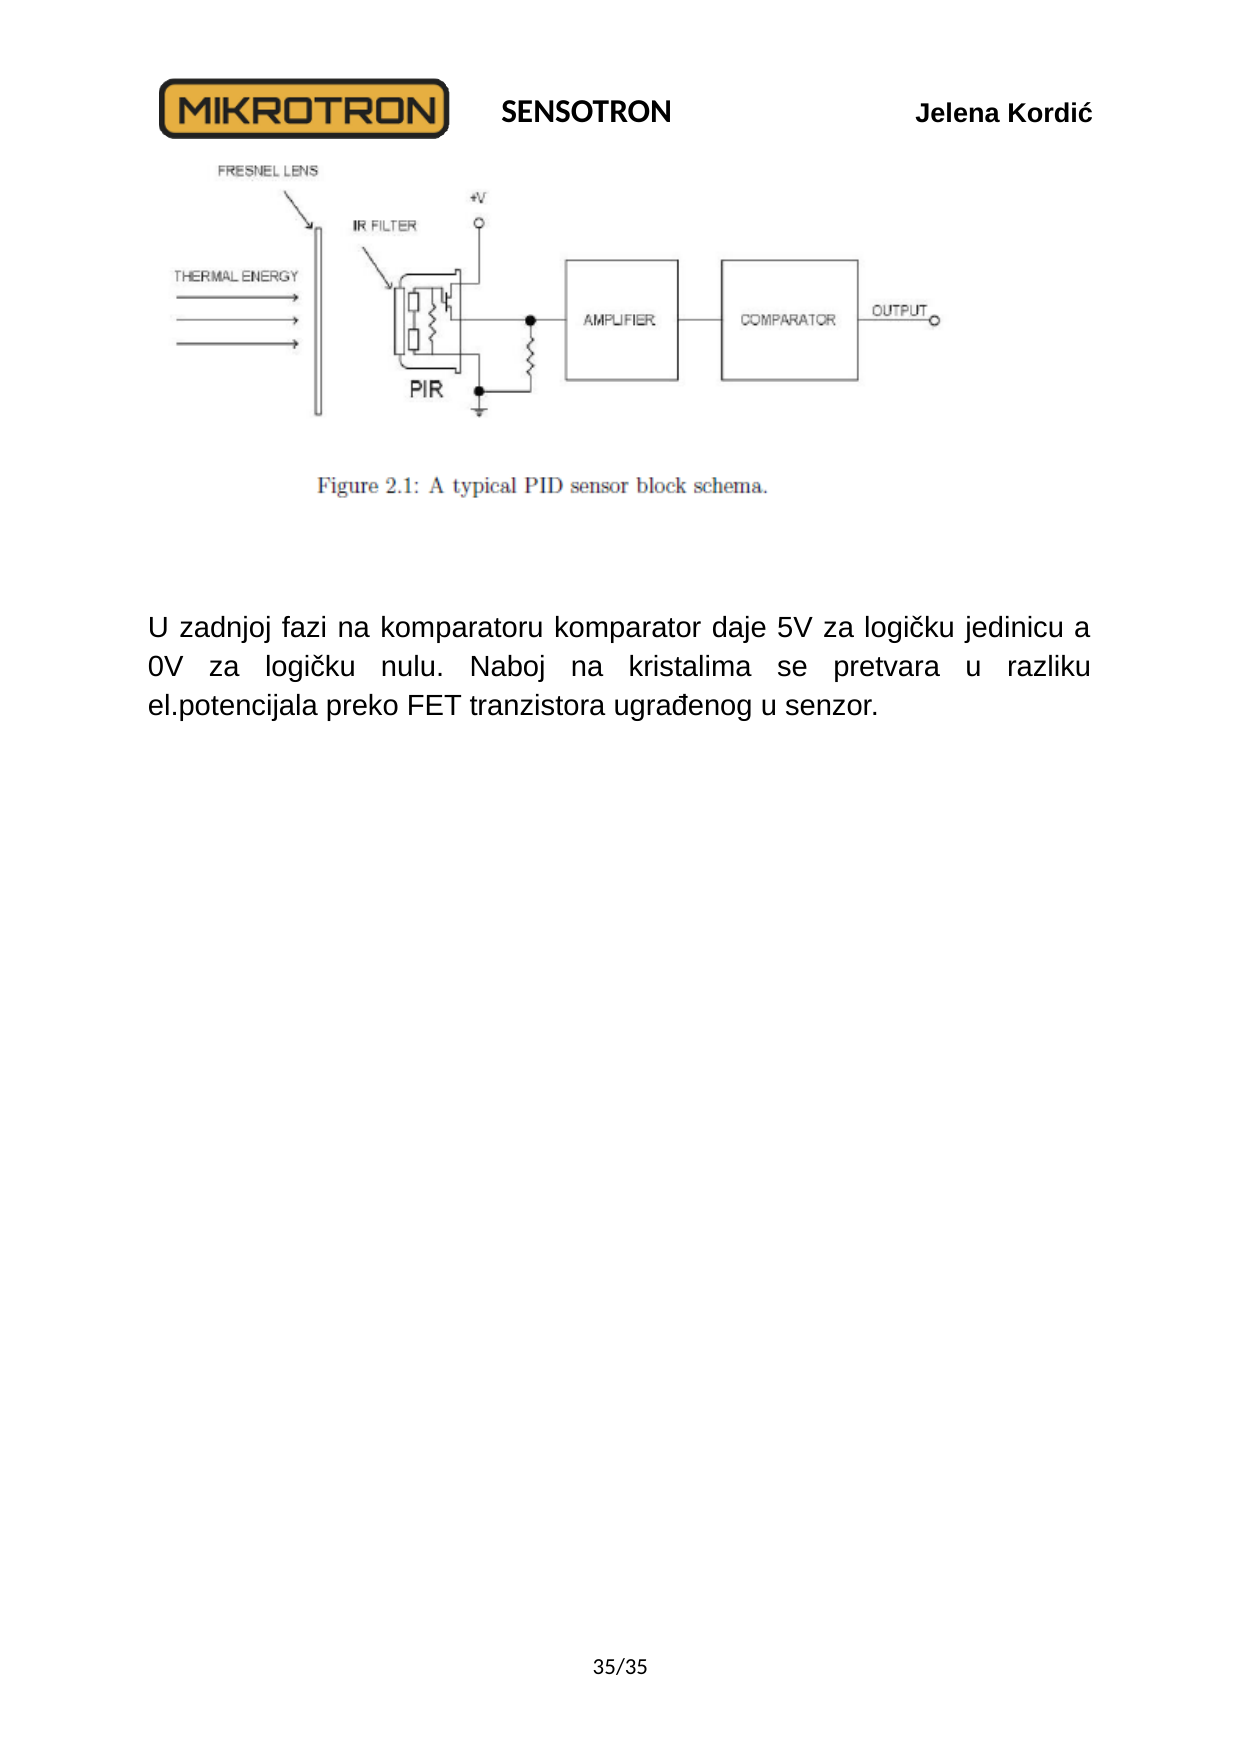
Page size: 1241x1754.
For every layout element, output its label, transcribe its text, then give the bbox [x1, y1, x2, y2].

picture [147, 147, 970, 523]
text U zadnjoj fazi na komparatoru komparator daje 5V za logičku jedinicu a 0V za logičku nulu. Naboj na kristalima se pretvara u razliku el.potencijala preko FET tranzistora ugrađenog u senzor. [148, 611, 1093, 721]
